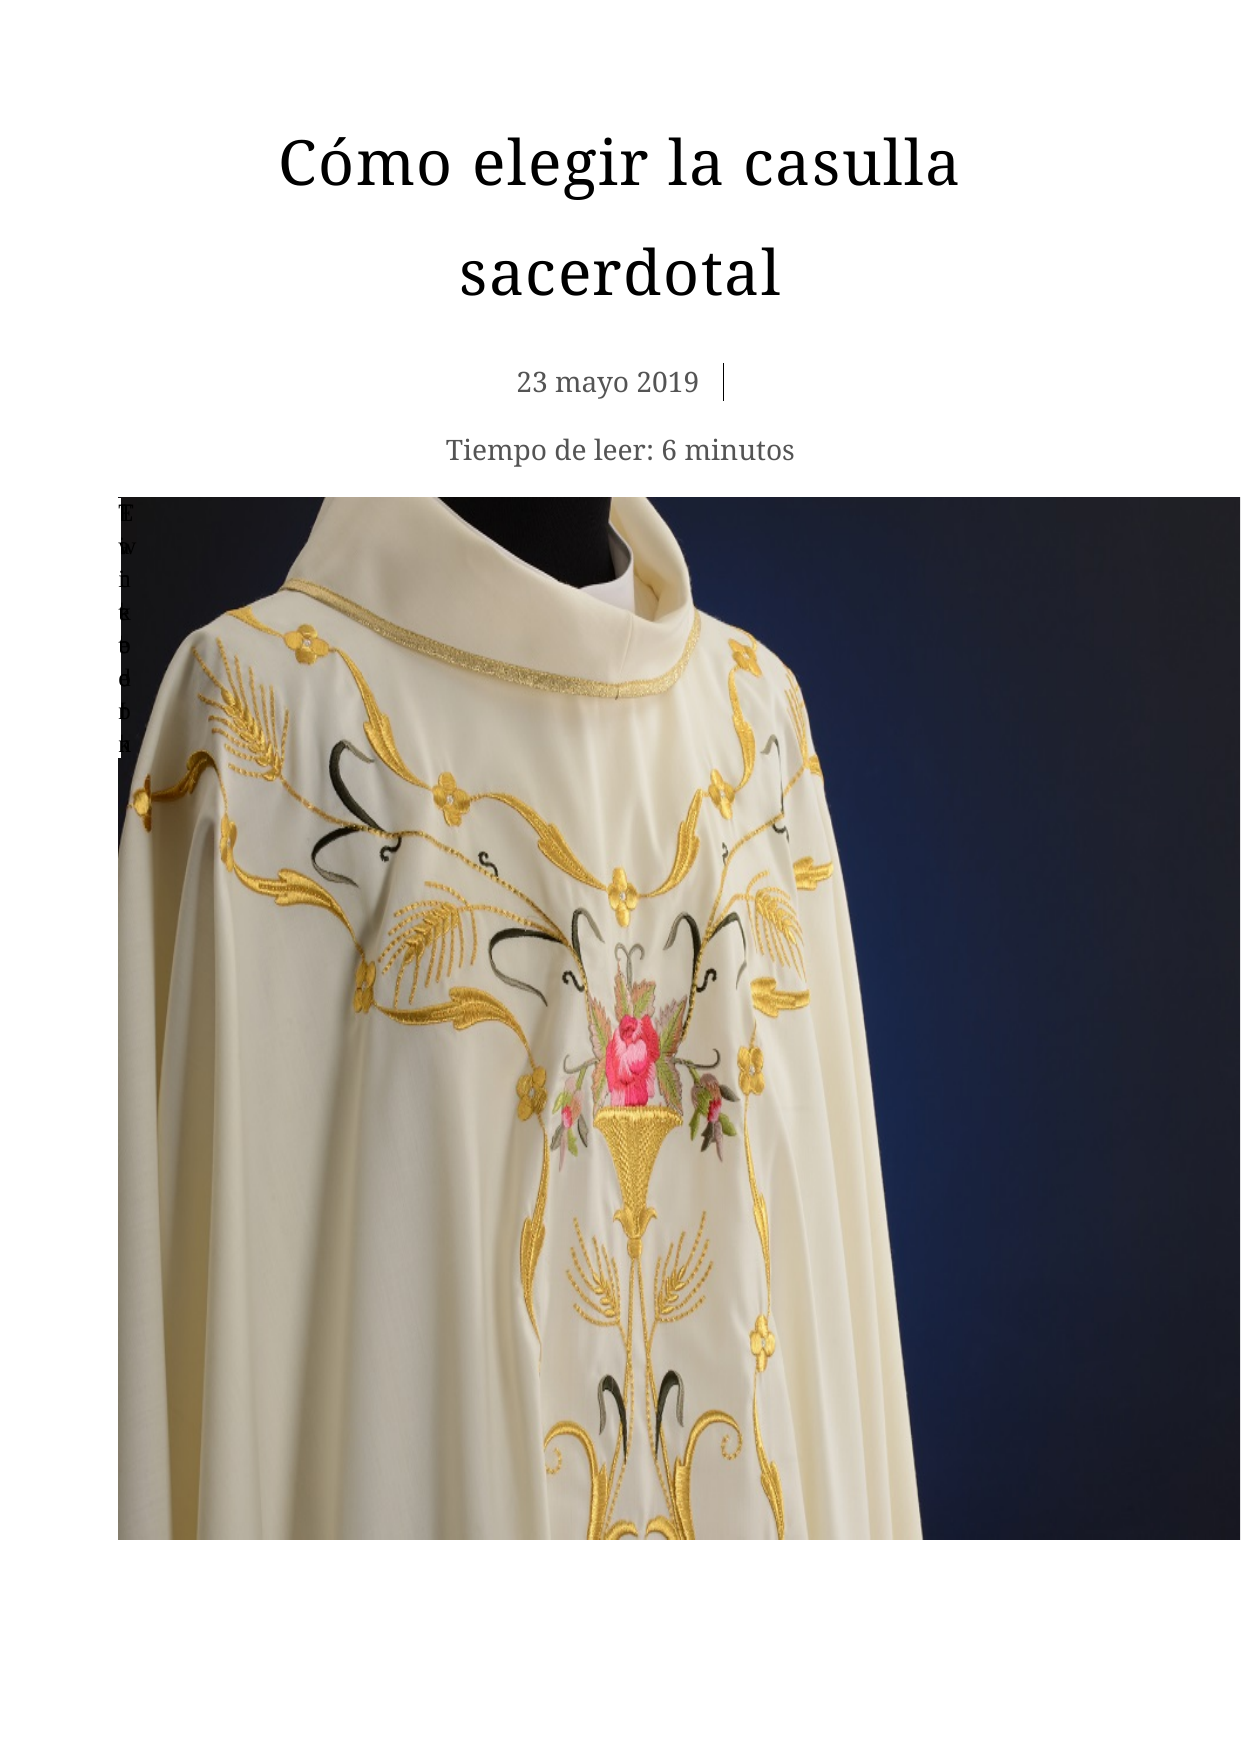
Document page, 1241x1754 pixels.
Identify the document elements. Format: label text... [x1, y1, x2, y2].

subtitle Cómo elegir la casulla sacerdotal [118, 118, 1122, 314]
text 23 mayo 2019 [118, 363, 723, 401]
text Tiempo de leer: 6 minutos [118, 430, 1122, 469]
picture [118, 497, 1241, 1540]
text [724, 363, 1122, 401]
